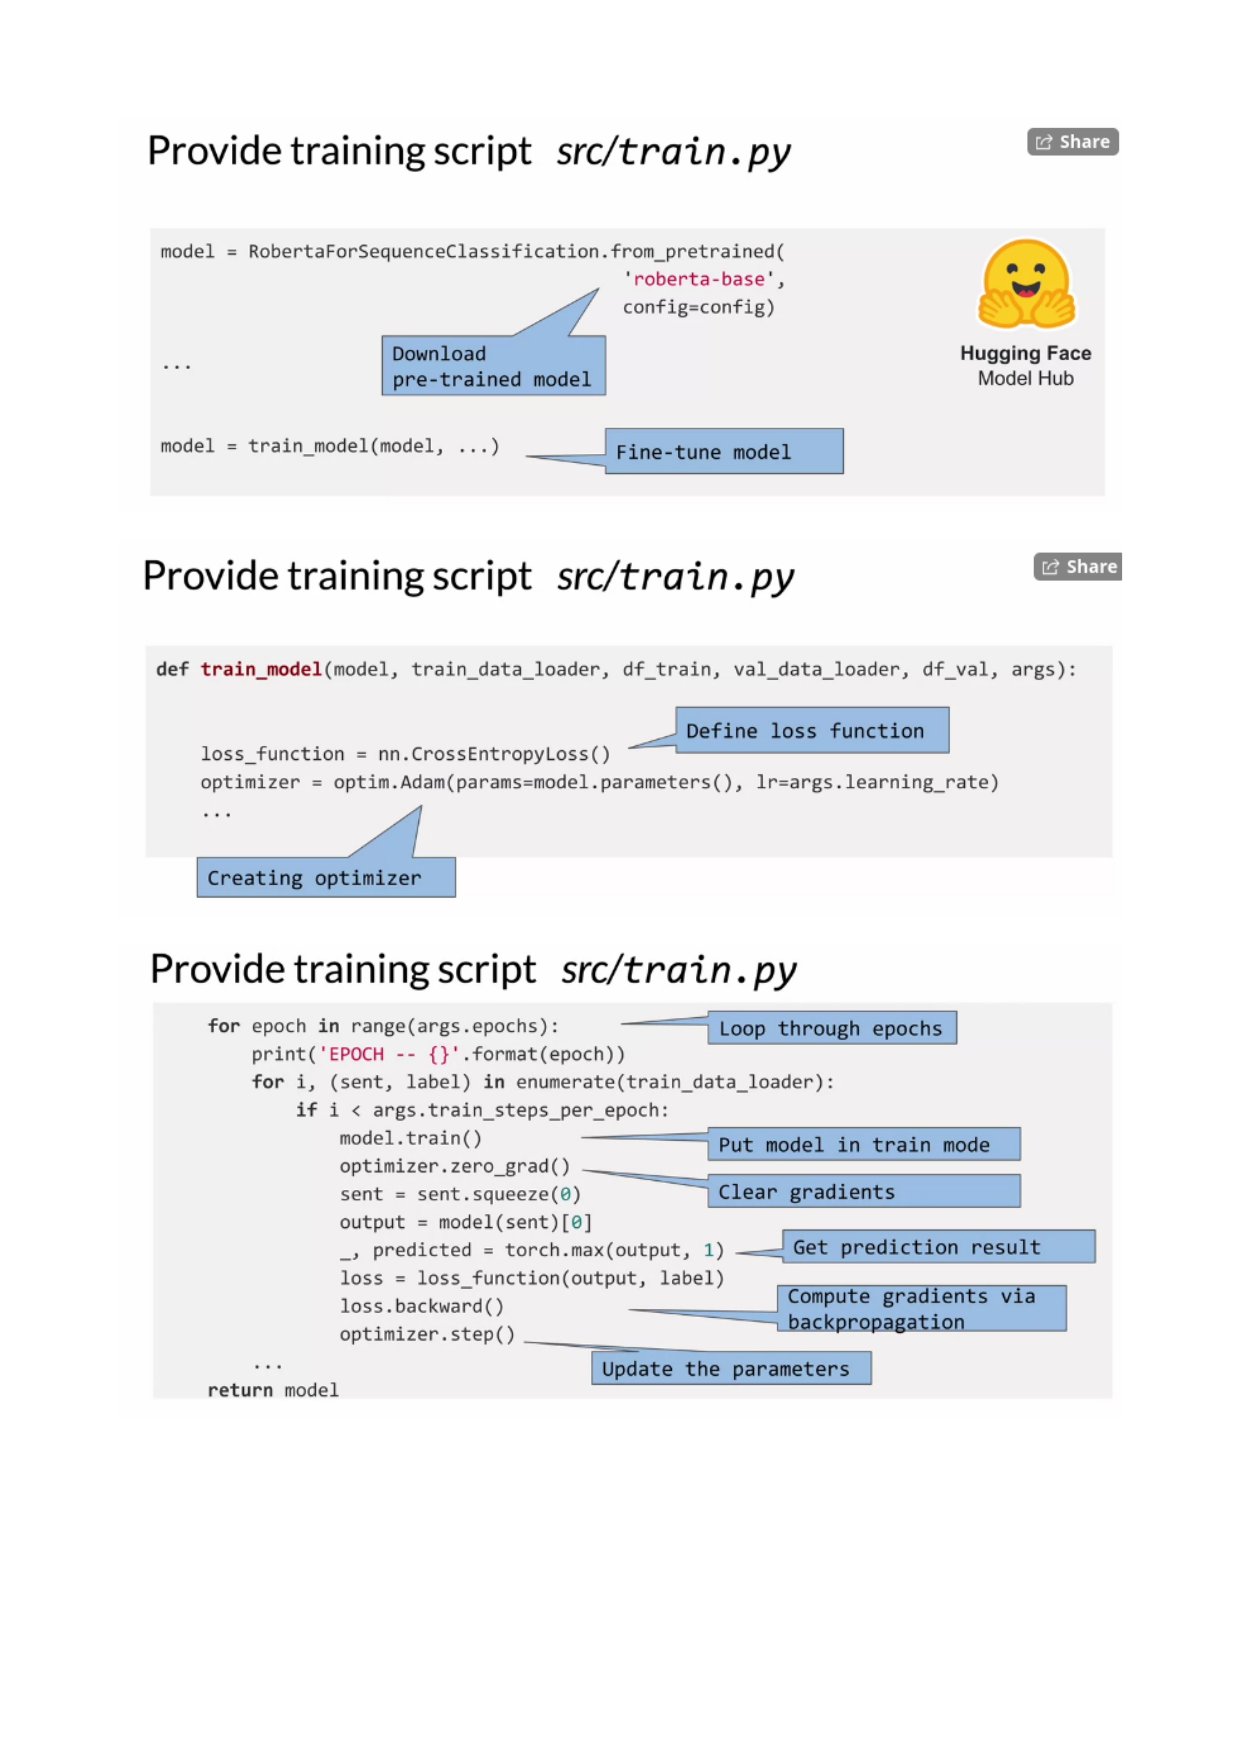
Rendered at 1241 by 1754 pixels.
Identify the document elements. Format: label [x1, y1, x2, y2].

picture [118, 118, 1123, 512]
picture [118, 540, 1123, 917]
picture [118, 945, 1123, 1418]
